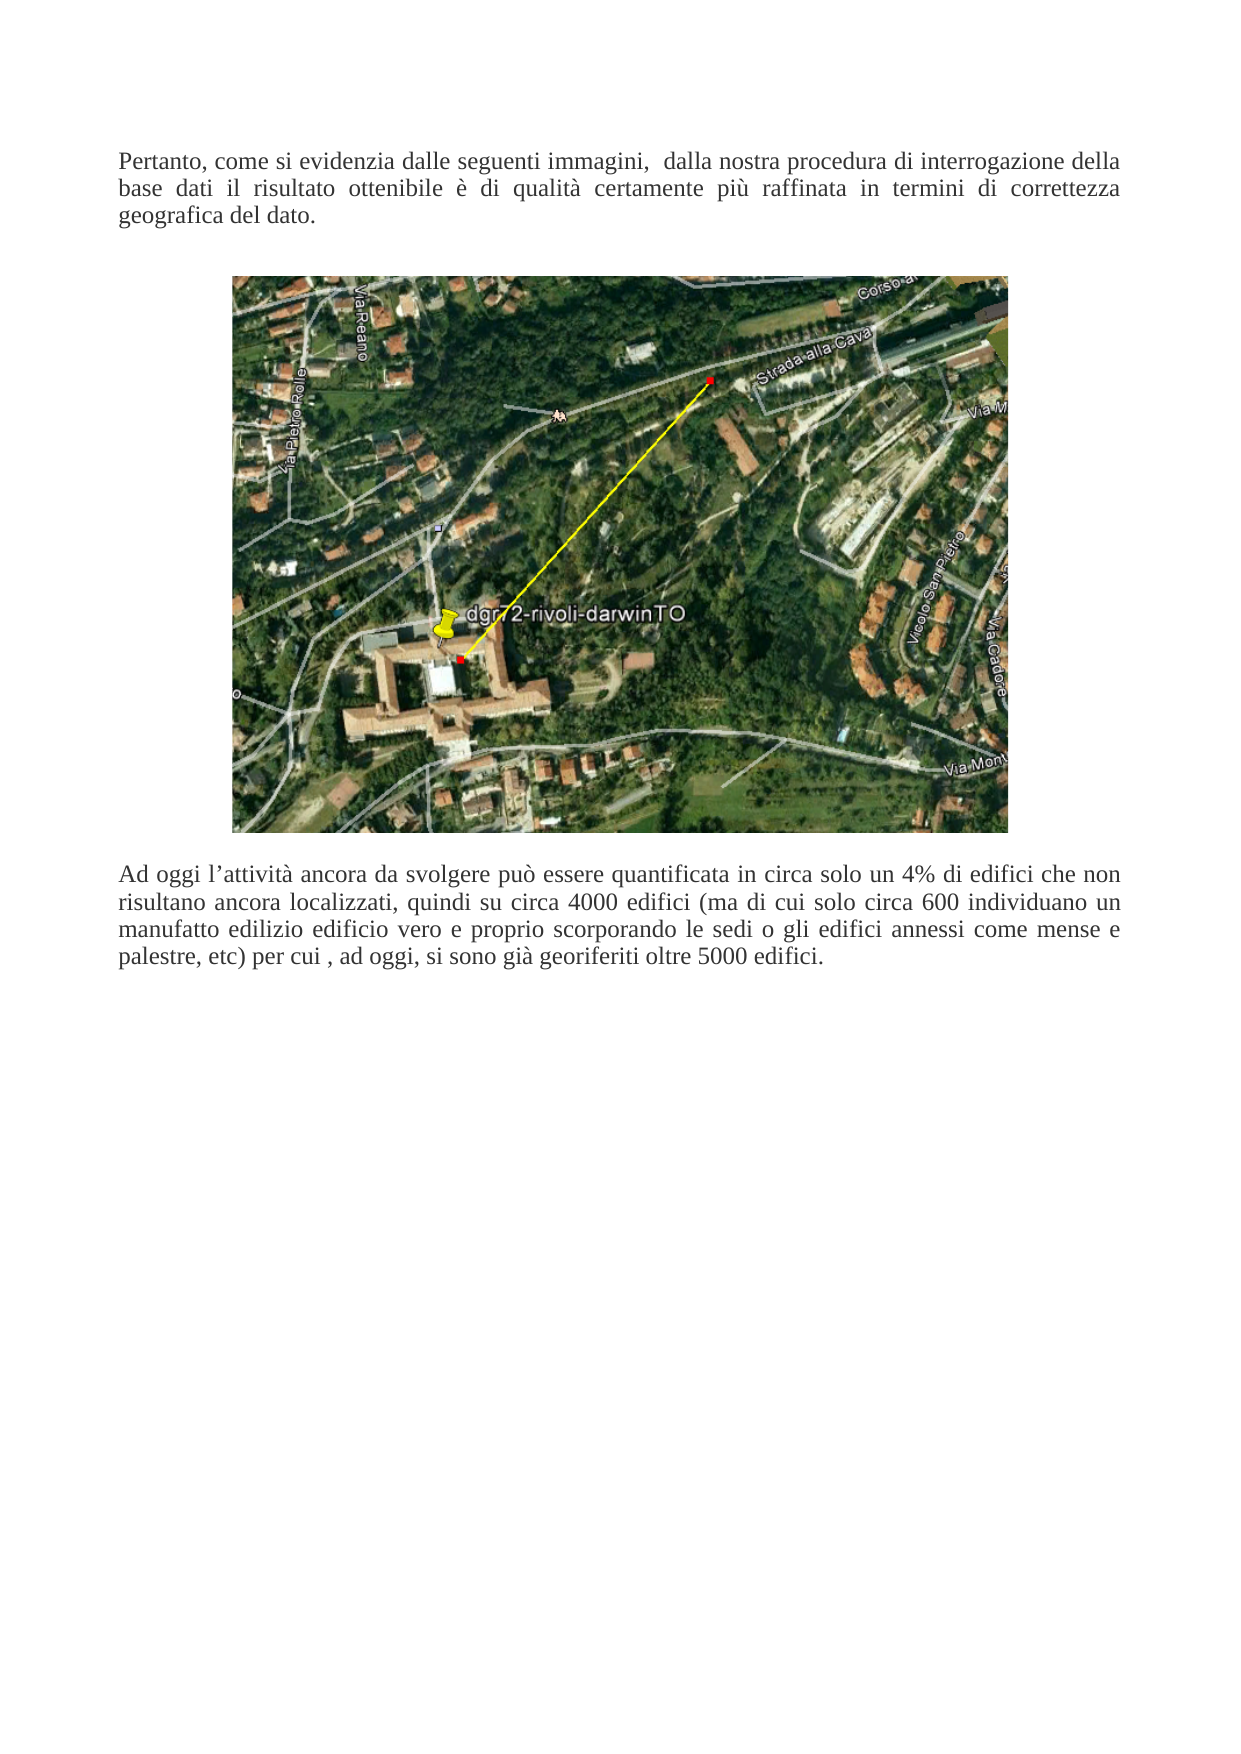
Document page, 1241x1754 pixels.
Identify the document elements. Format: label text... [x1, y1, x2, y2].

text Pertanto, come si evidenzia dalle seguenti immagini, dalla nostra procedura di interrogazione della base dati il risultato ottenibile è di qualità certamente più raffinata in termini di correttezza geografica del dato. [118, 148, 1122, 229]
text Ad oggi l’attività ancora da svolgere può essere quantificata in circa solo un 4% di edifici che non risultano ancora localizzati, quindi su circa 4000 edifici (ma di cui solo circa 600 individuano un manufatto edilizio edificio vero e proprio scorporando le sedi o gli edifici annessi come mense e palestre, etc) per cui , ad oggi, si sono già georiferiti oltre 5000 edifici. [118, 861, 1122, 969]
picture [232, 276, 1009, 833]
